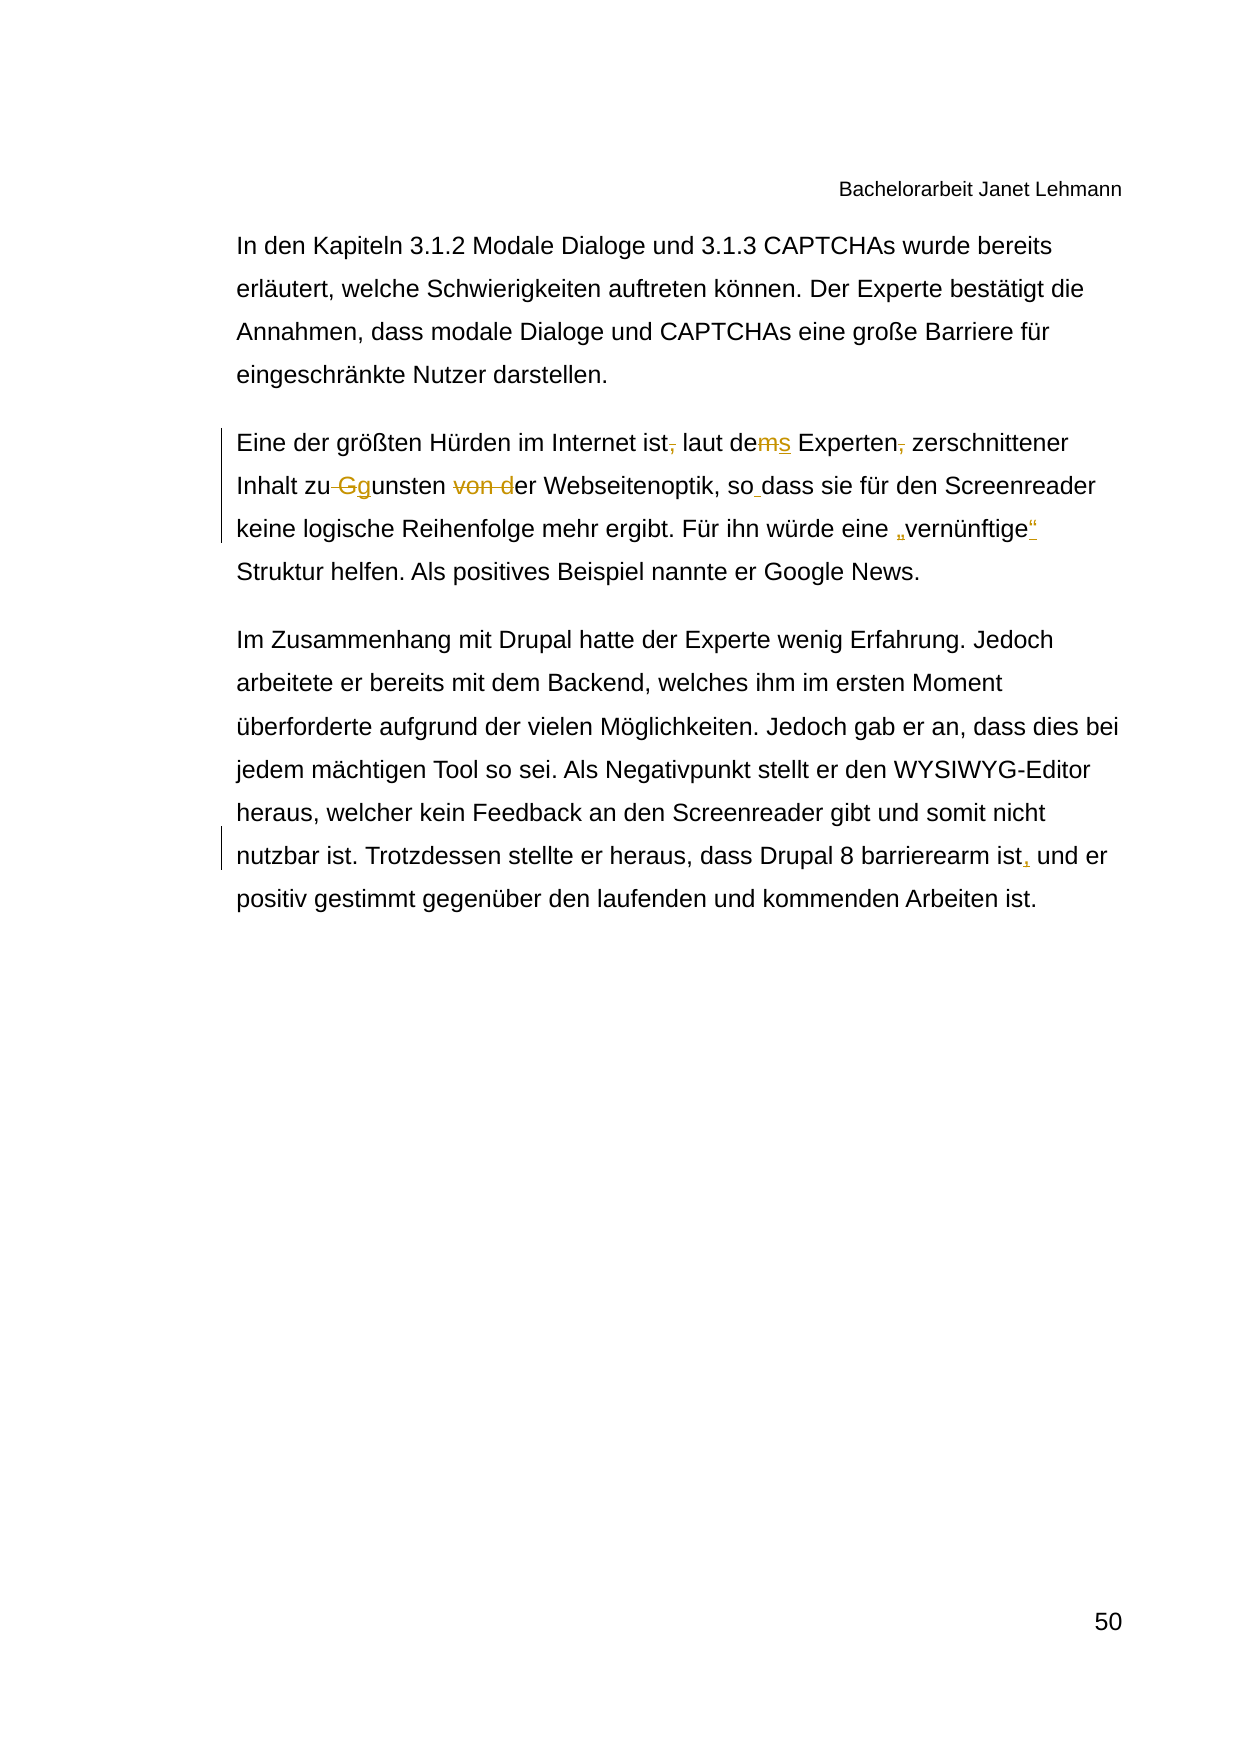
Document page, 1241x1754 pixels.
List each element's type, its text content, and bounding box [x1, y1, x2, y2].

text Eine der größten Hürden im Internet ist laut des Experten zerschnittener Inhalt zugunsten er Webseitenoptik, so dass sie für den Screenreader keine logische Reihenfolge mehr ergibt. Für ihn würde eine „vernünftige“ Struktur helfen. Als positives Beispiel nannte er Google News. [236, 428, 1122, 586]
text Im Zusammenhang mit Drupal hatte der Experte wenig Erfahrung. Jedoch arbeitete er bereits mit dem Backend, welches ihm im ersten Moment überforderte aufgrund der vielen Möglichkeiten. Jedoch gab er an, dass dies bei jedem mächtigen Tool so sei. Als Negativpunkt stellt er den WYSIWYG-Editor heraus, welcher kein Feedback an den Screenreader gibt und somit nicht nutzbar ist. Trotzdessen stellte er heraus, dass Drupal 8 barrierearm ist, und er positiv gestimmt gegenüber den laufenden und kommenden Arbeiten ist. [236, 625, 1122, 913]
text In den Kapiteln 3.1.2 Modale Dialoge und 3.1.3 CAPTCHAs wurde bereits erläutert, welche Schwierigkeiten auftreten können. Der Experte bestätigt die Annahmen, dass modale Dialoge und CAPTCHAs eine große Barriere für eingeschränkte Nutzer darstellen. [236, 231, 1122, 389]
